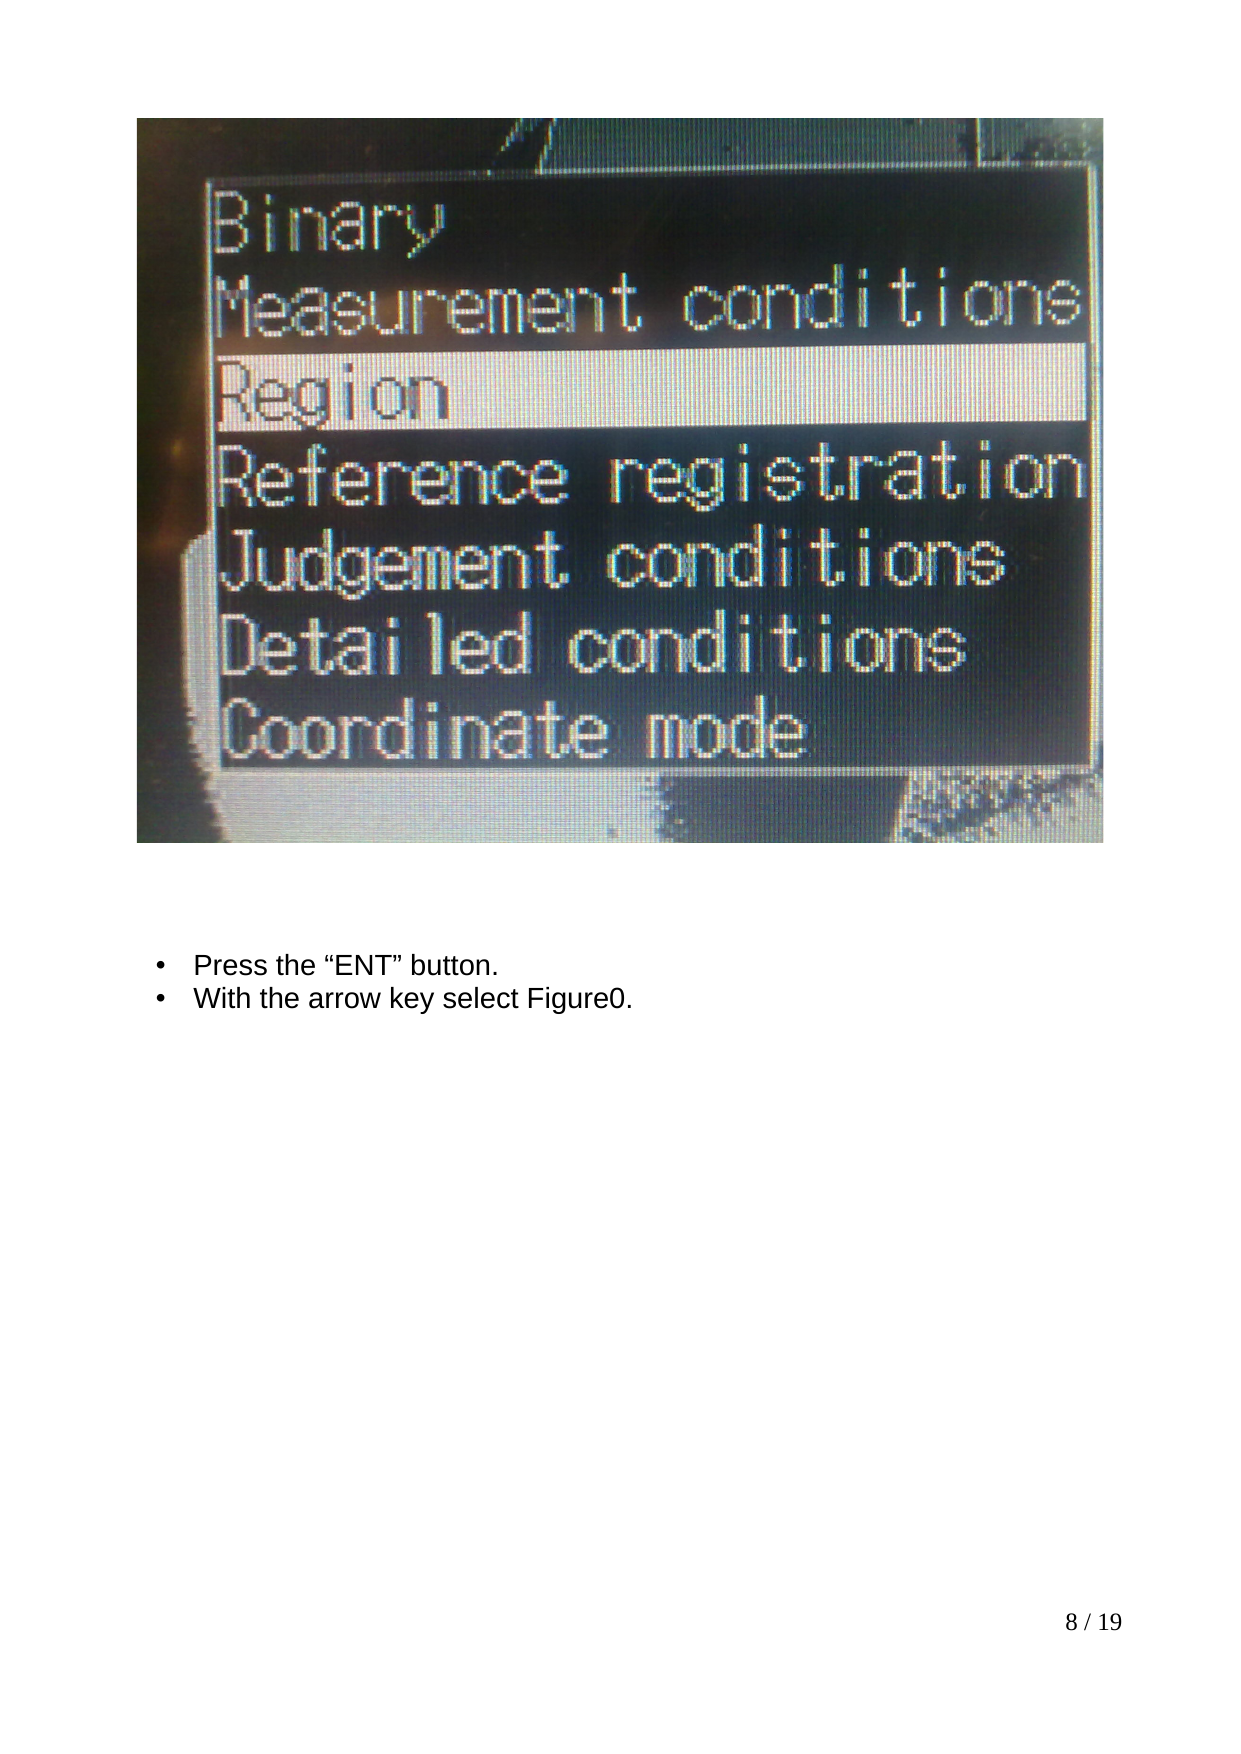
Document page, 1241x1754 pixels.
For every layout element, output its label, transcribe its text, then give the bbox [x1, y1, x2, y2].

list Press the “ENT” button. [156, 947, 1122, 981]
picture [136, 118, 1104, 843]
list With the arrow key select Figure0. [156, 981, 1122, 1015]
